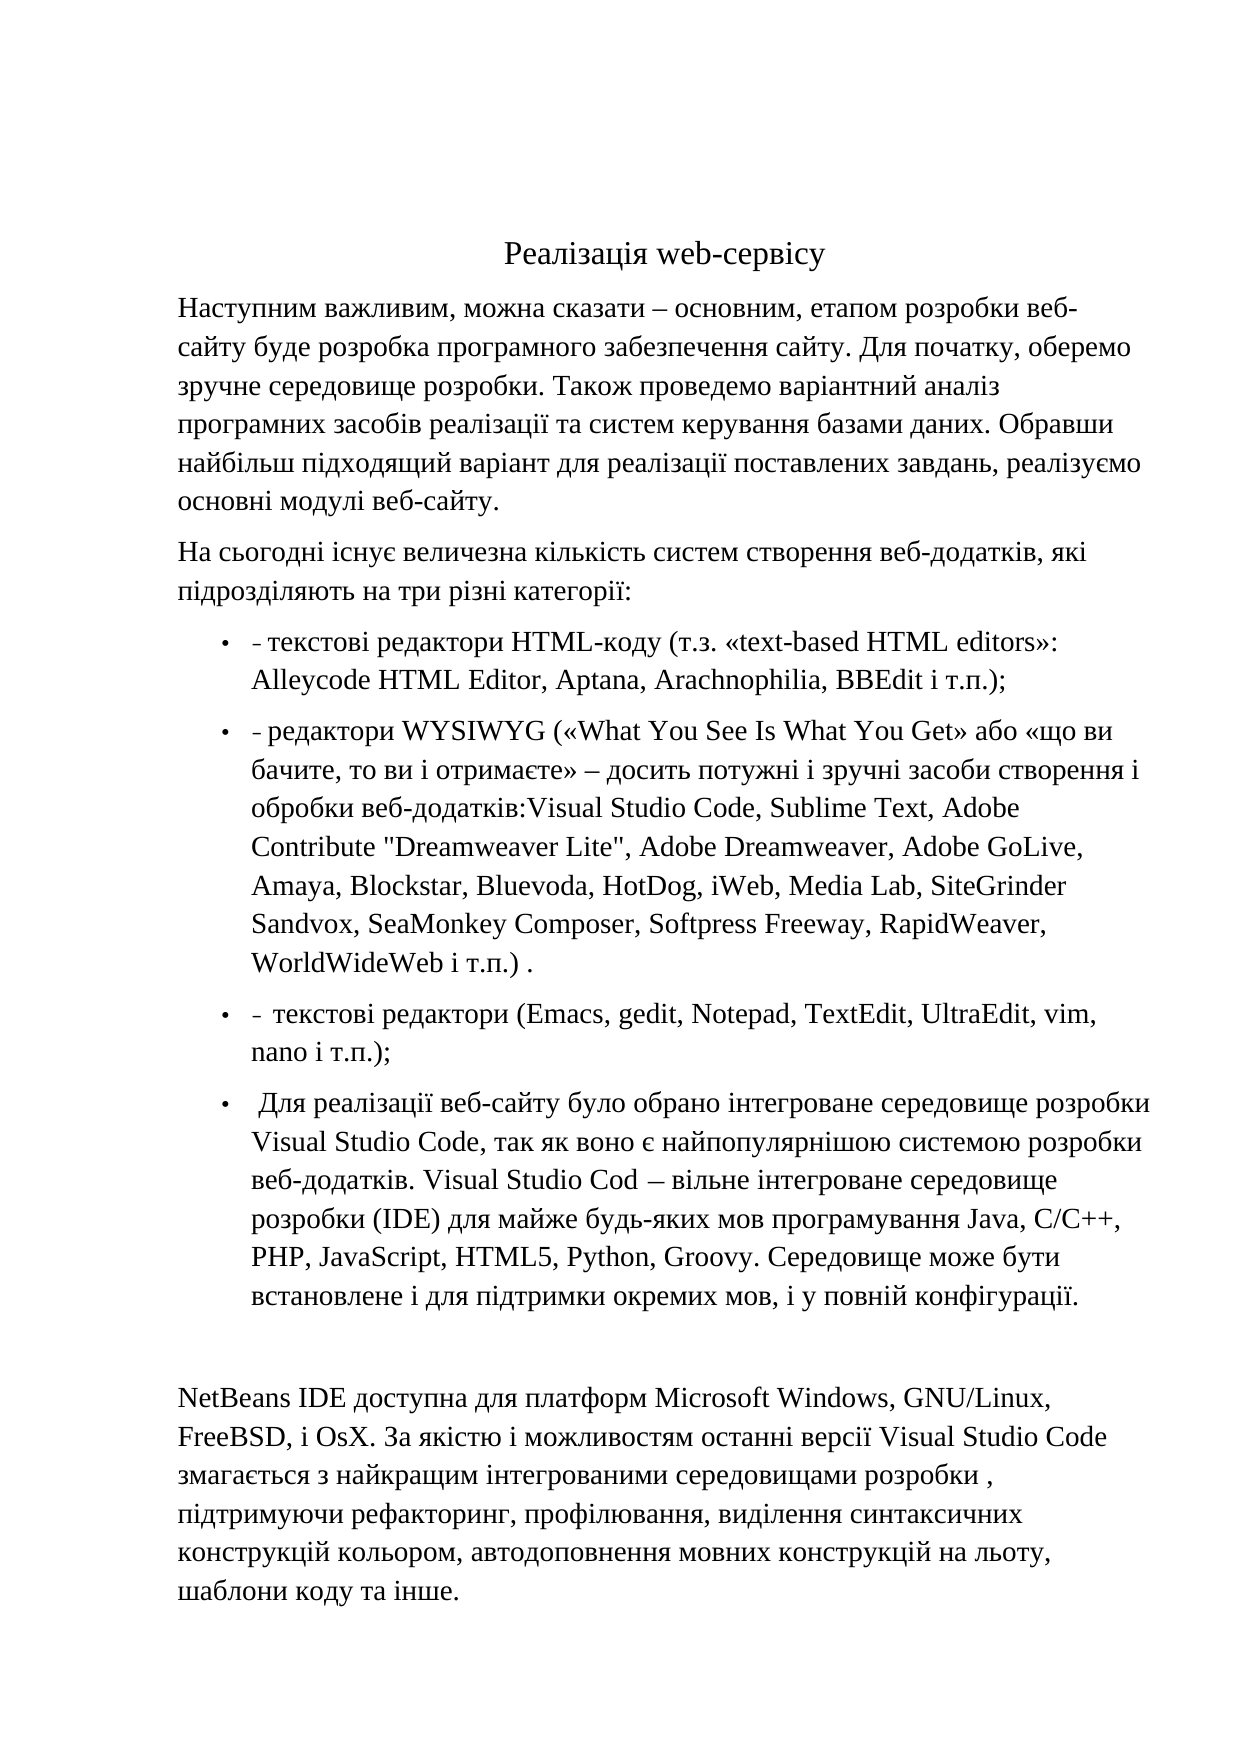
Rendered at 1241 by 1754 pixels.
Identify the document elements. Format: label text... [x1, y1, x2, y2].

text Наступним важливим, можна сказати – основним, етапом розробки веб- сайту буде розробка програмного забезпечення сайту. Для початку, оберемо зручне середовище розробки. Також проведемо варіантний аналіз програмних засобів реалізації та систем керування базами даних. Обравши найбільш підходящий варіант для реалізації поставлених завдань, реалізуємо основні модулі веб-сайту. [177, 291, 1152, 517]
list Для реалізації веб-сайту було обрано інтегроване середовище розробки Visual Studio Code, так як воно є найпопулярнішою системою розробки веб-додатків. Visual Studio Cod — вільне інтегроване середовище розробки (IDE) для майже будь-яких мов програмування Java, C/C++, PHP, JavaScript, HTML5, Python, Groovy. Середовище може бути встановлене і для підтримки окремих мов, і у повній конфігурації. [221, 1085, 1152, 1312]
list – текстові редактори (Emacs, gedit, Notepad, TextEdit, UltraEdit, vim, nano і т.п.); [221, 996, 1152, 1068]
list – редактори WYSIWYG («What You See Is What You Get» або «що ви бачите, то ви і отримаєте» – досить потужні і зручні засоби створення і обробки веб-додатків:Visual Studio Code, Sublime Text, Adobe Contribute "Dreamweaver Lite", Adobe Dreamweaver, Adobe GoLive, Amaya, Blockstar, Bluevoda, HotDog, iWeb, Media Lab, SiteGrinder Sandvox, SeaMonkey Composer, Softpress Freeway, RapidWeaver, WorldWideWeb і т.п.) . [221, 713, 1152, 978]
list – текстові редактори HTML-коду (т.з. «text-based HTML editors»: Alleycode HTML Editor, Aptana, Arachnophilia, BBEdit і т.п.); [221, 624, 1152, 696]
text На сьогодні існує величезна кількість систем створення веб-додатків, які підрозділяють на три різні категорії: [177, 534, 1152, 606]
text Реалізація web-сервісу [177, 233, 1152, 271]
text NetBeans IDE доступна для платформ Microsoft Windows, GNU/Linux, FreeBSD, і OsX. За якістю і можливостям останні версії Visual Studio Code змагається з найкращим інтегрованими середовищами розробки , підтримуючи рефакторинг, профілювання, виділення синтаксичних конструкцій кольором, автодоповнення мовних конструкцій на льоту, шаблони коду та інше. [177, 1380, 1152, 1606]
